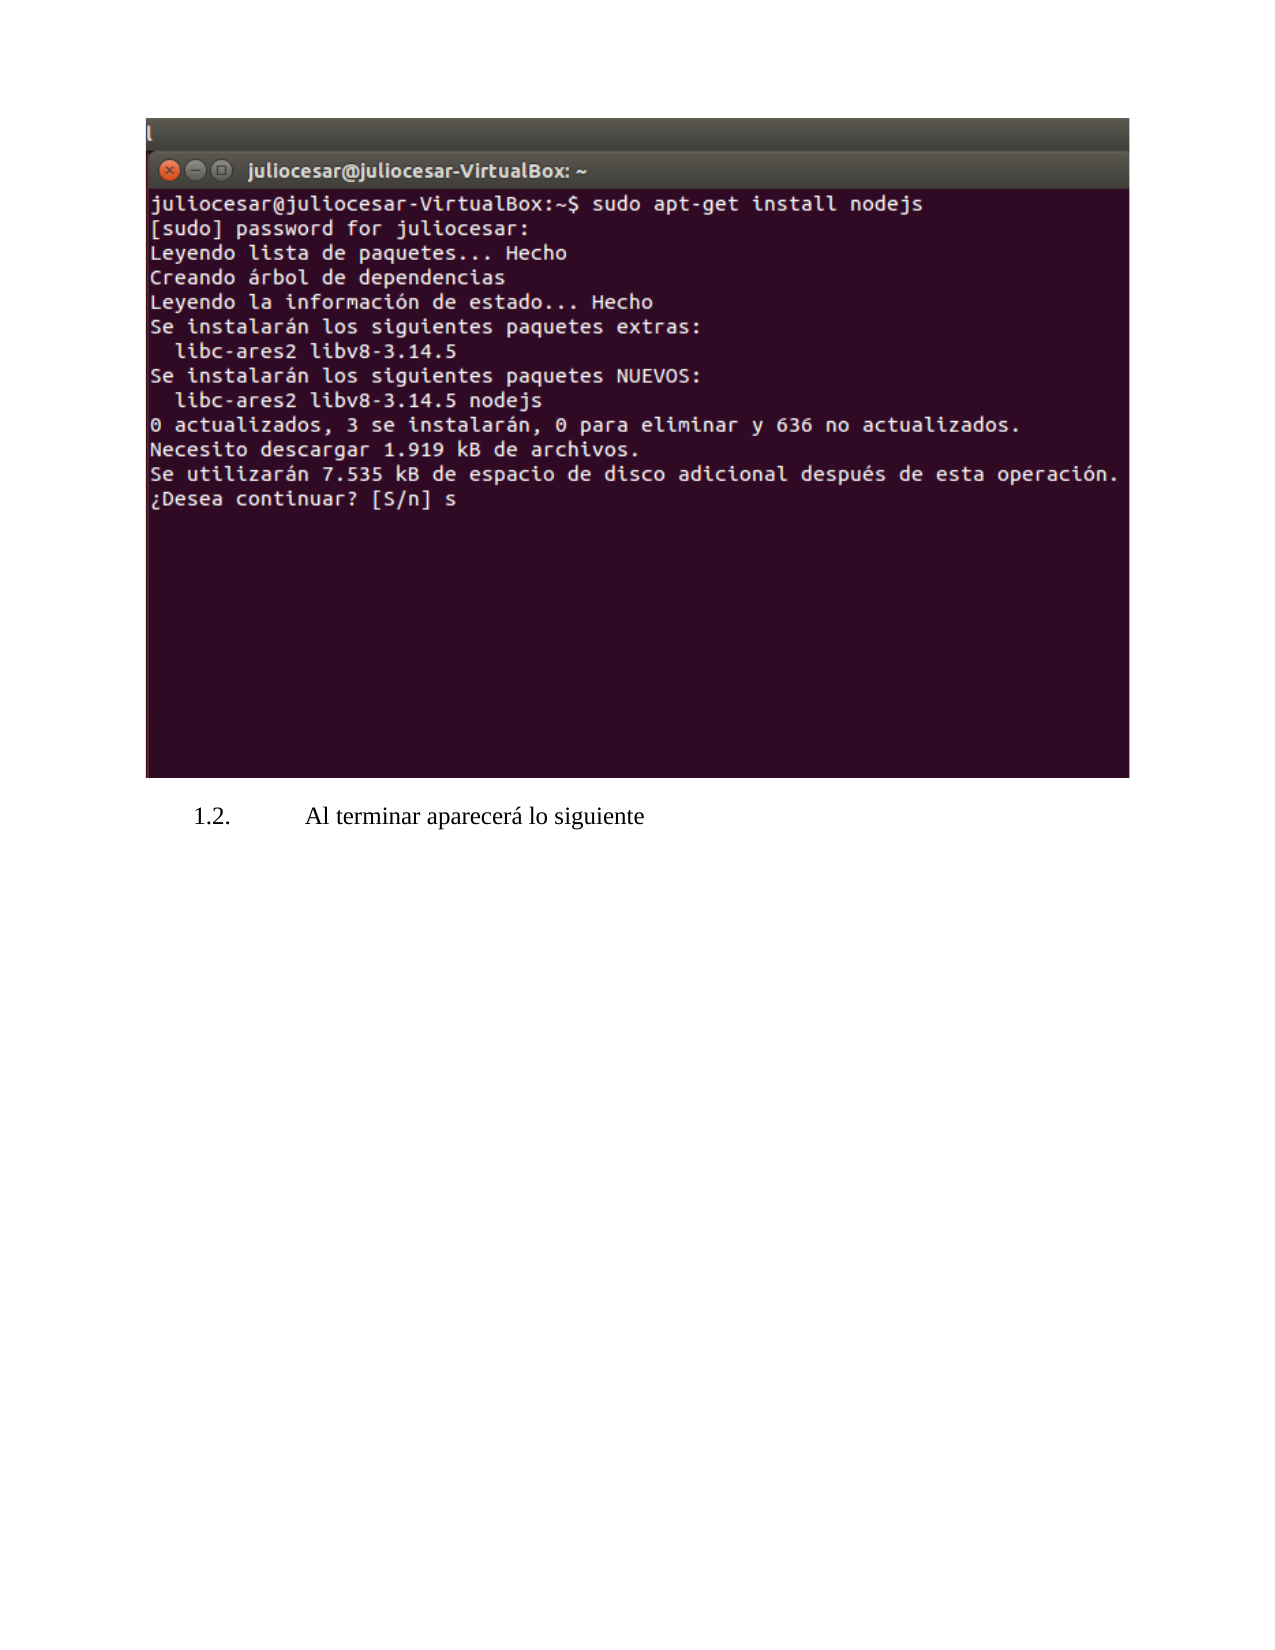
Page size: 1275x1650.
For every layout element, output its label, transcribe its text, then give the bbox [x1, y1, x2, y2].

list Al terminar aparecerá lo siguiente [193, 801, 1157, 830]
picture [145, 118, 1130, 778]
